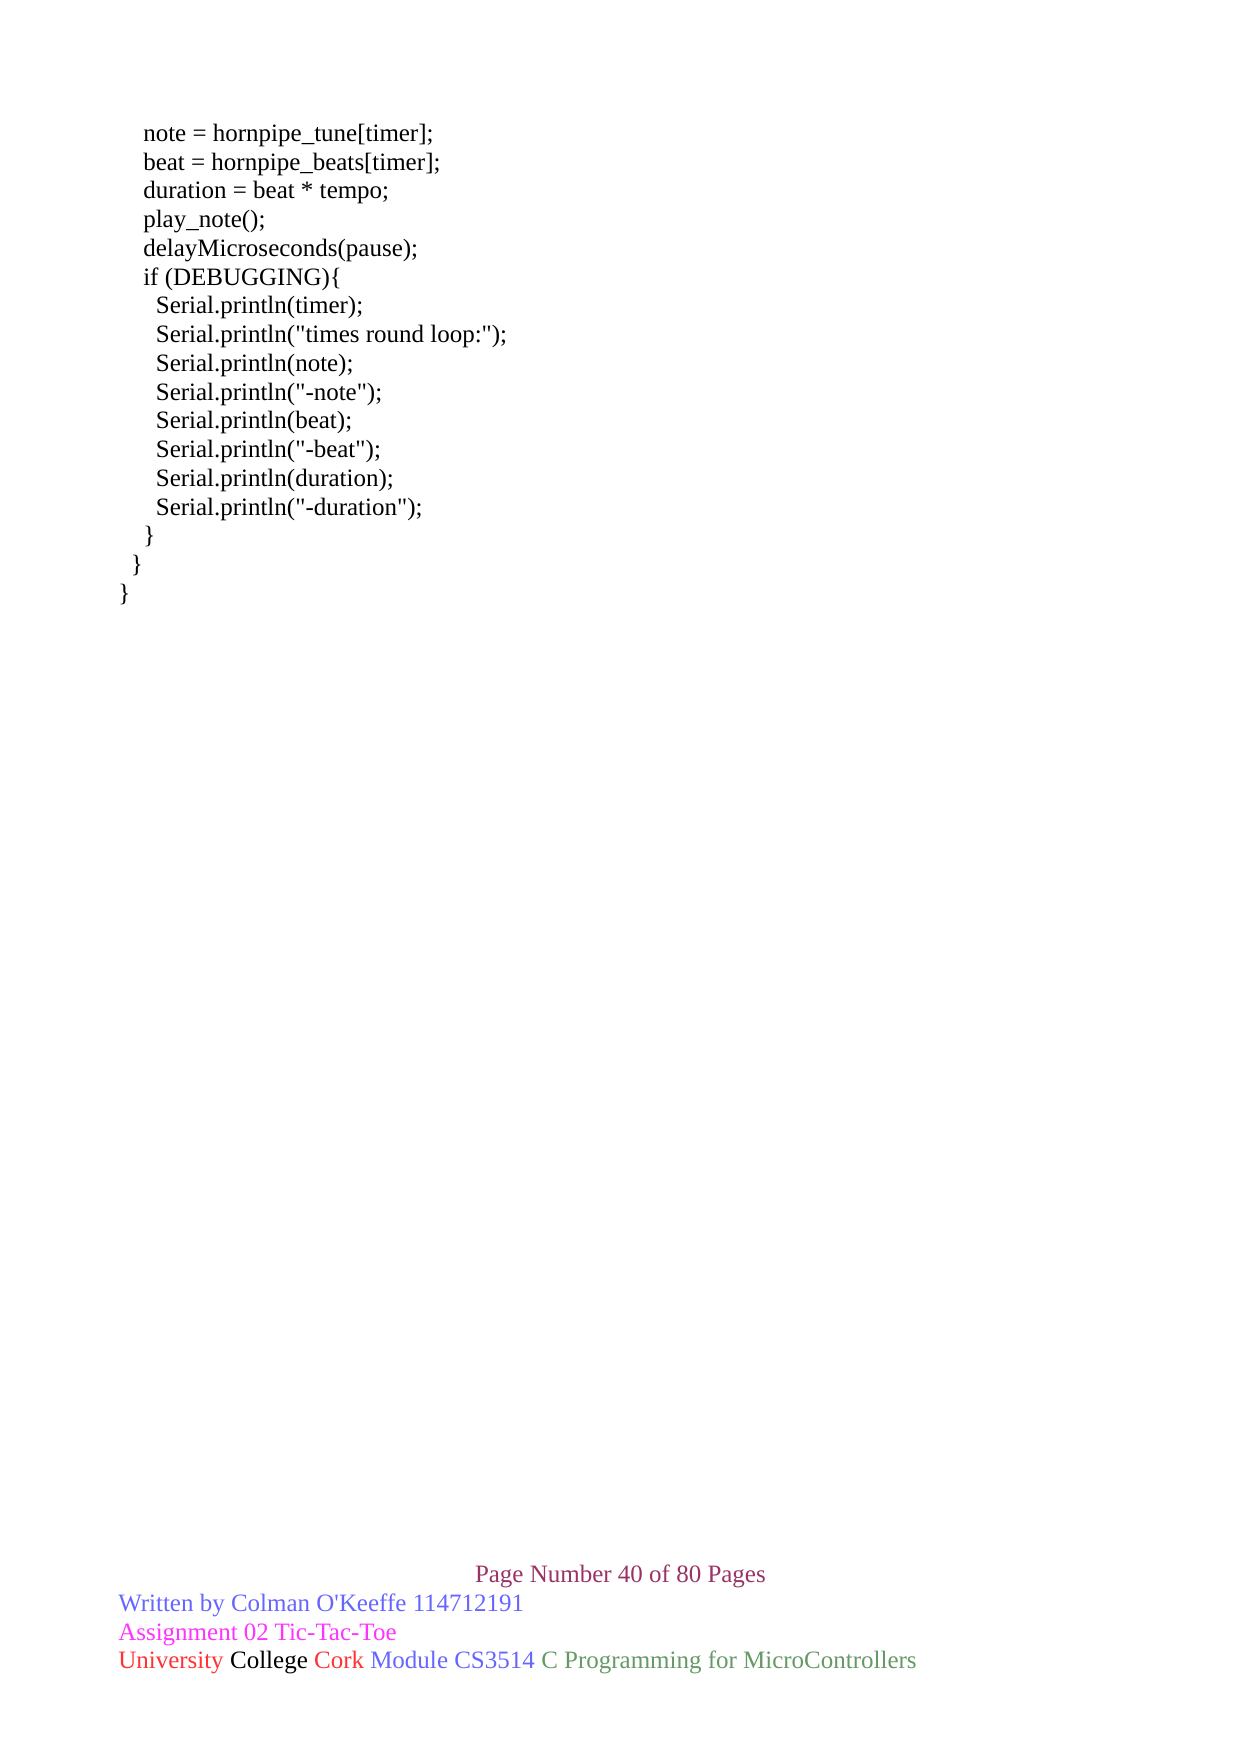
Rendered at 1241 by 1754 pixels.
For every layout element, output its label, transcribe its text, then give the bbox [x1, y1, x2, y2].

text } [118, 549, 1122, 578]
text Serial.println(duration); [118, 463, 1122, 492]
text Serial.println("-note"); [118, 377, 1122, 406]
text } [118, 521, 1122, 549]
text note = hornpipe_tune[timer]; [118, 118, 1122, 147]
text beat = hornpipe_beats[timer]; [118, 147, 1122, 176]
text } [118, 578, 1122, 607]
text Serial.println(beat); [118, 406, 1122, 434]
text Serial.println(timer); [118, 291, 1122, 319]
text if (DEBUGGING){ [118, 262, 1122, 291]
text delayMicroseconds(pause); [118, 233, 1122, 262]
text Serial.println("-beat"); [118, 434, 1122, 463]
text play_note(); [118, 204, 1122, 233]
text Serial.println(note); [118, 348, 1122, 377]
text duration = beat * tempo; [118, 176, 1122, 204]
text Serial.println("times round loop:"); [118, 319, 1122, 348]
text Serial.println("-duration"); [118, 492, 1122, 521]
